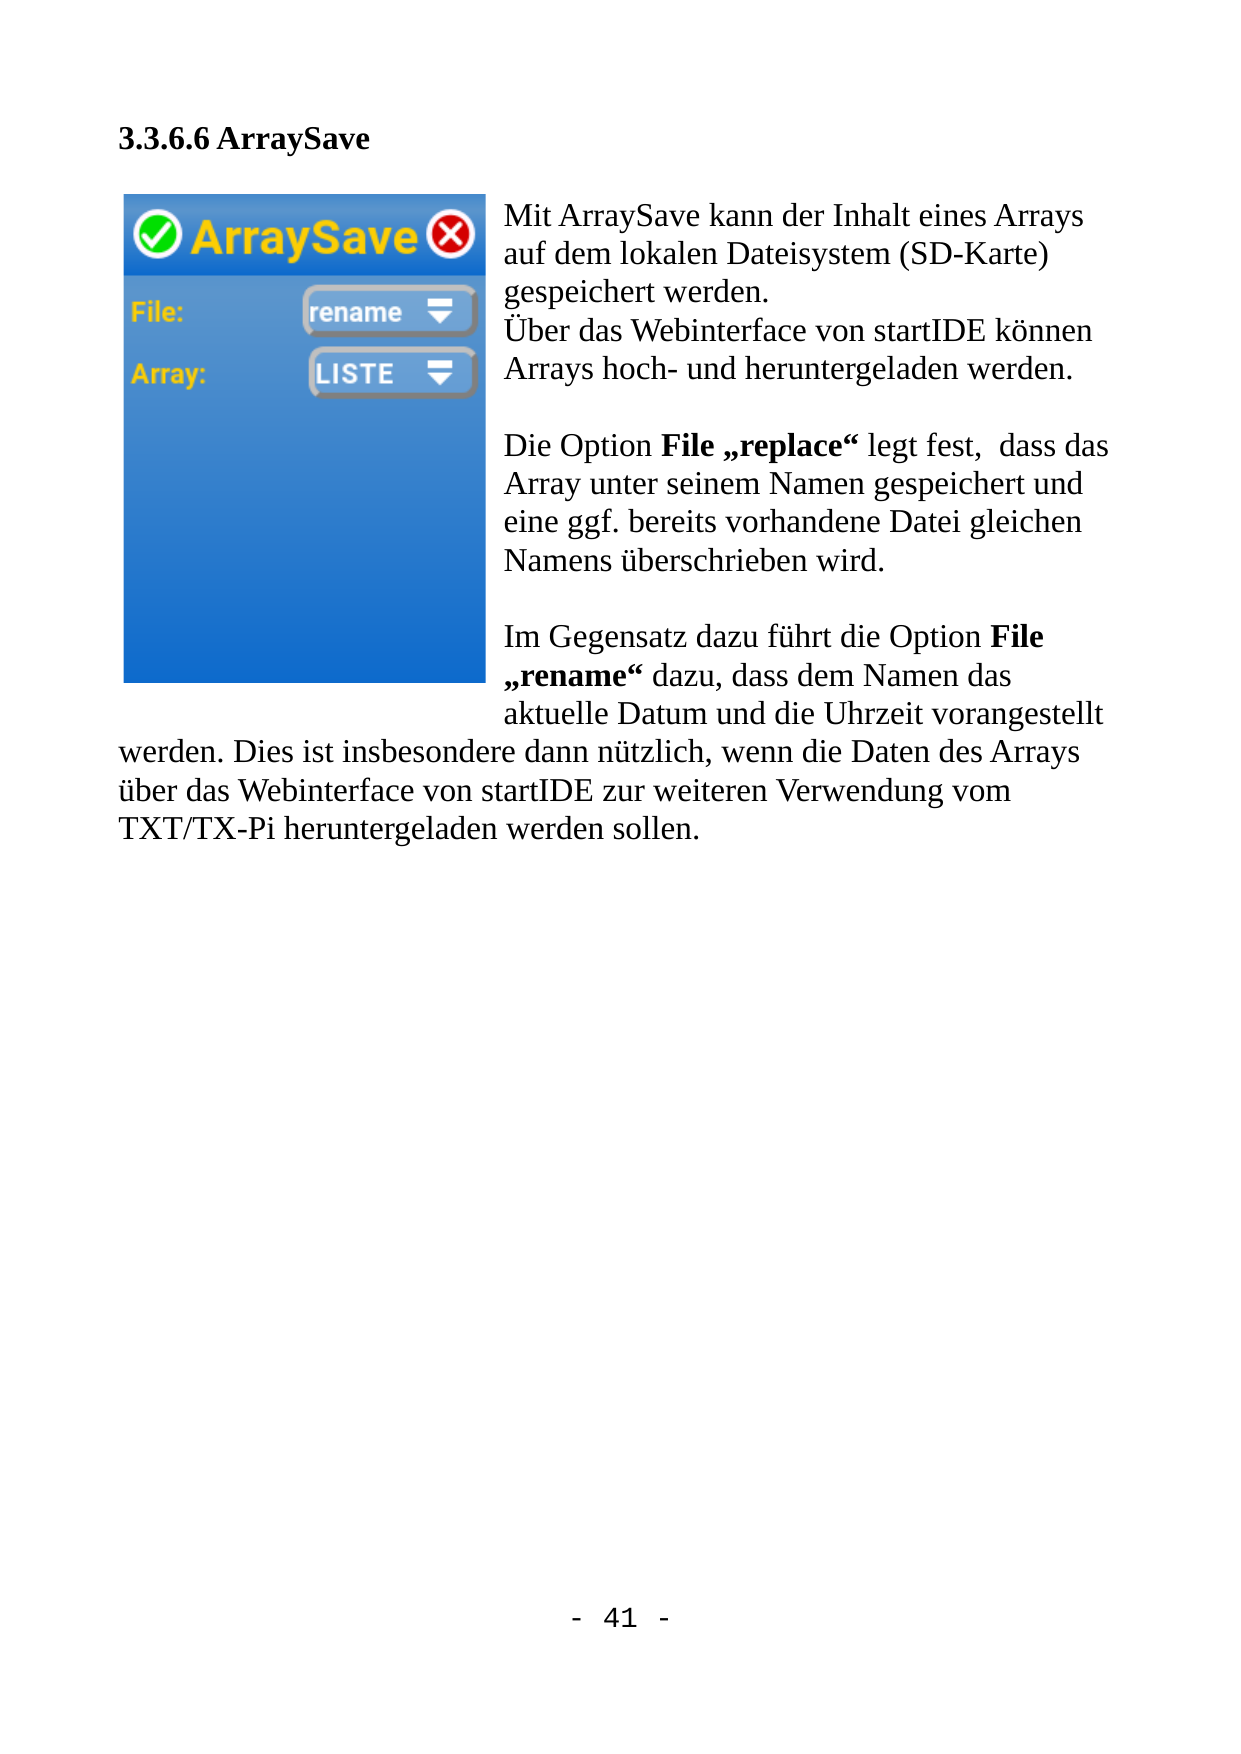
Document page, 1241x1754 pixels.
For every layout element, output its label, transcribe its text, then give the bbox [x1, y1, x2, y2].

text 3.3.6.6 ArraySave [118, 118, 1122, 156]
text Im Gegensatz dazu führt die Option File „rename“ dazu, dass dem Namen das aktuelle Datum und die Uhrzeit vorangestellt werden. Dies ist insbesondere dann nützlich, wenn die Daten des Arrays über das Webinterface von startIDE zur weiteren Verwendung vom TXT/TX-Pi heruntergeladen werden sollen. [118, 616, 1122, 846]
text Über das Webinterface von startIDE können Arrays hoch- und heruntergeladen werden. [486, 310, 1122, 386]
text Die Option File „replace“ legt fest, dass das Array unter seinem Namen gespeichert und eine ggf. bereits vorhandene Datei gleichen Namens überschrieben wird. [486, 425, 1122, 578]
picture [123, 194, 486, 683]
text Mit ArraySave kann der Inhalt eines Arrays auf dem lokalen Dateisystem (SD-Karte) gespeichert werden. [486, 195, 1122, 310]
